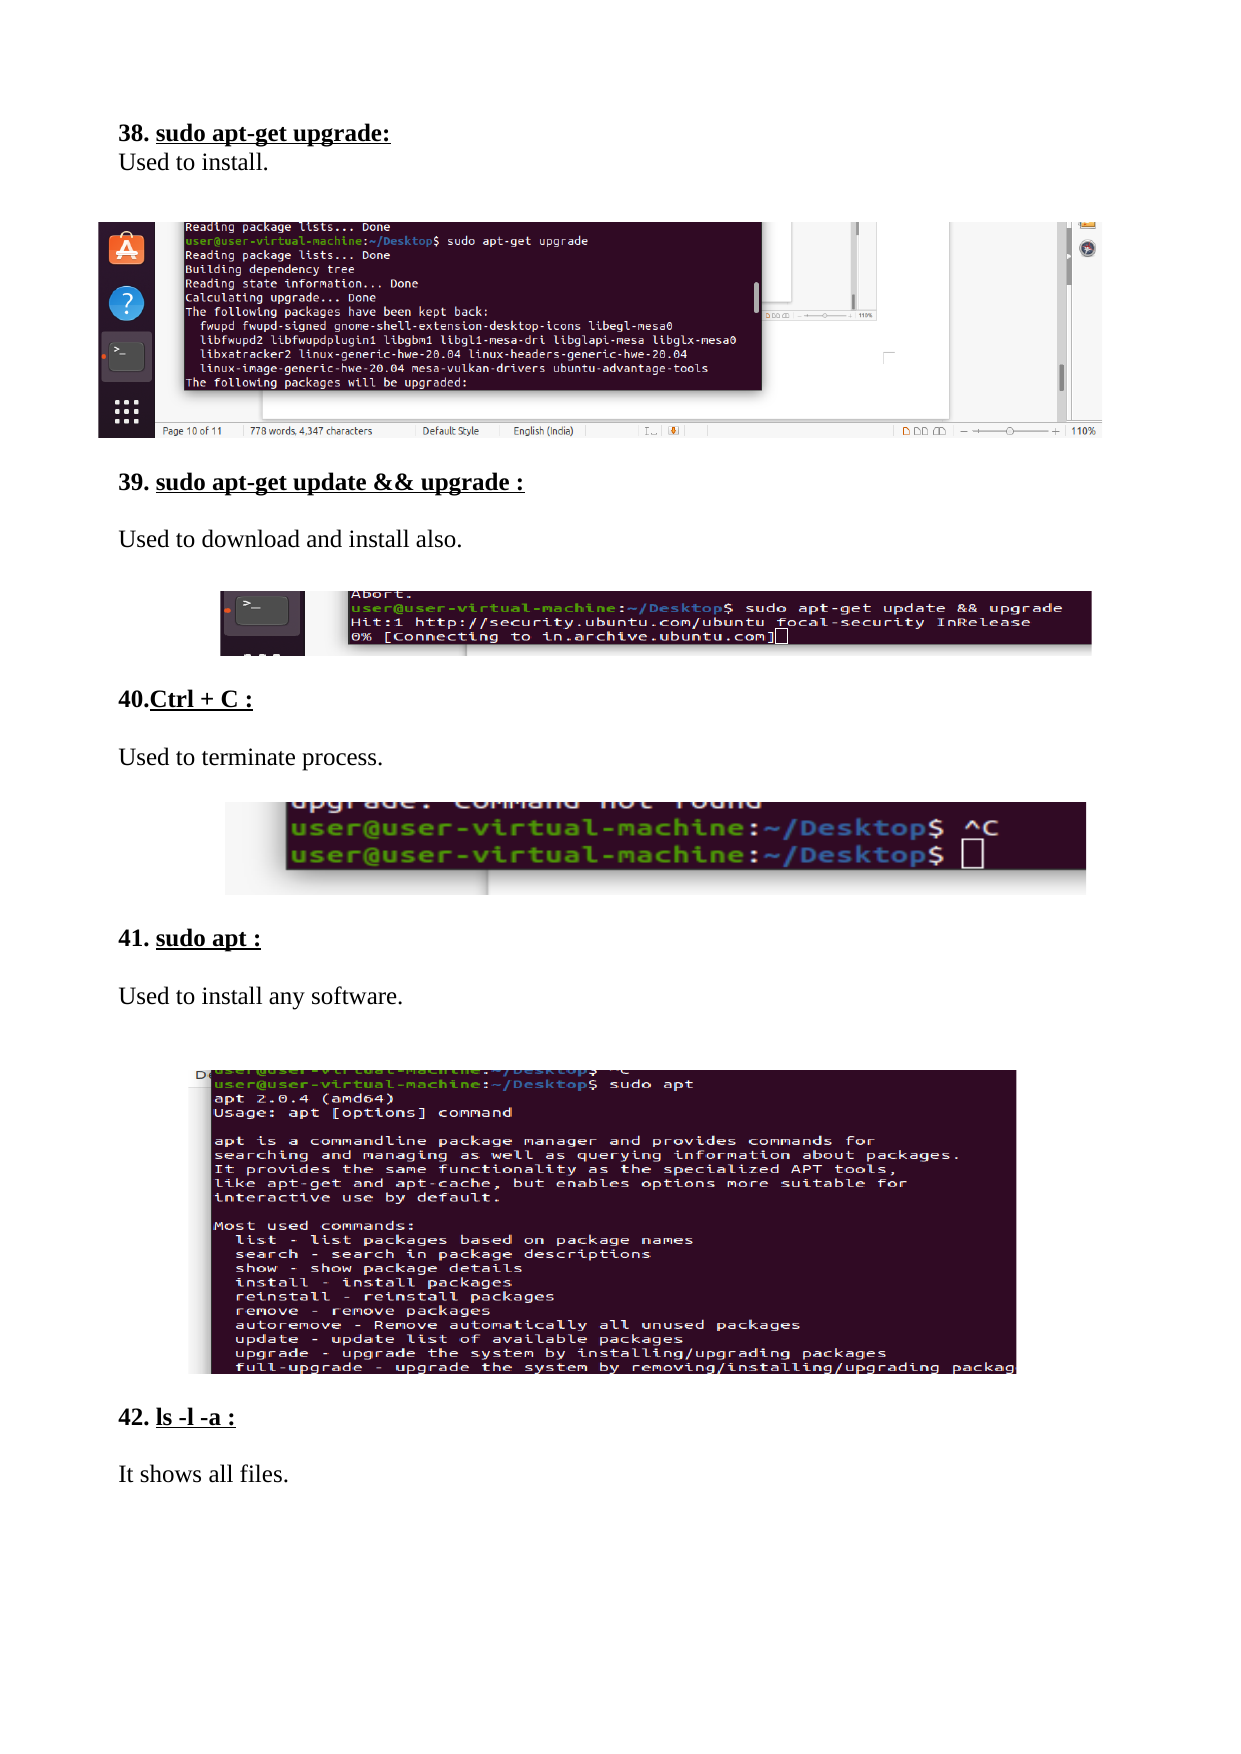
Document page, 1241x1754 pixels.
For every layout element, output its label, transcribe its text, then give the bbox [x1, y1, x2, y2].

picture [98, 222, 1103, 438]
text 39. sudo apt-get update && upgrade : [118, 467, 1122, 495]
text It shows all files. [118, 1459, 1122, 1488]
text 38. sudo apt-get upgrade: [118, 118, 1122, 147]
text 40.Ctrl + C : [118, 684, 1122, 713]
text Used to install any software. [118, 981, 1122, 1009]
text 41. sudo apt : [118, 923, 1122, 952]
text Used to install. [118, 147, 1122, 176]
text 42. ls -l -a : [118, 1402, 1122, 1431]
text Used to terminate process. [118, 742, 1122, 771]
picture [225, 802, 423, 895]
picture [188, 1070, 1017, 1374]
text Used to download and install also. [118, 524, 1122, 553]
